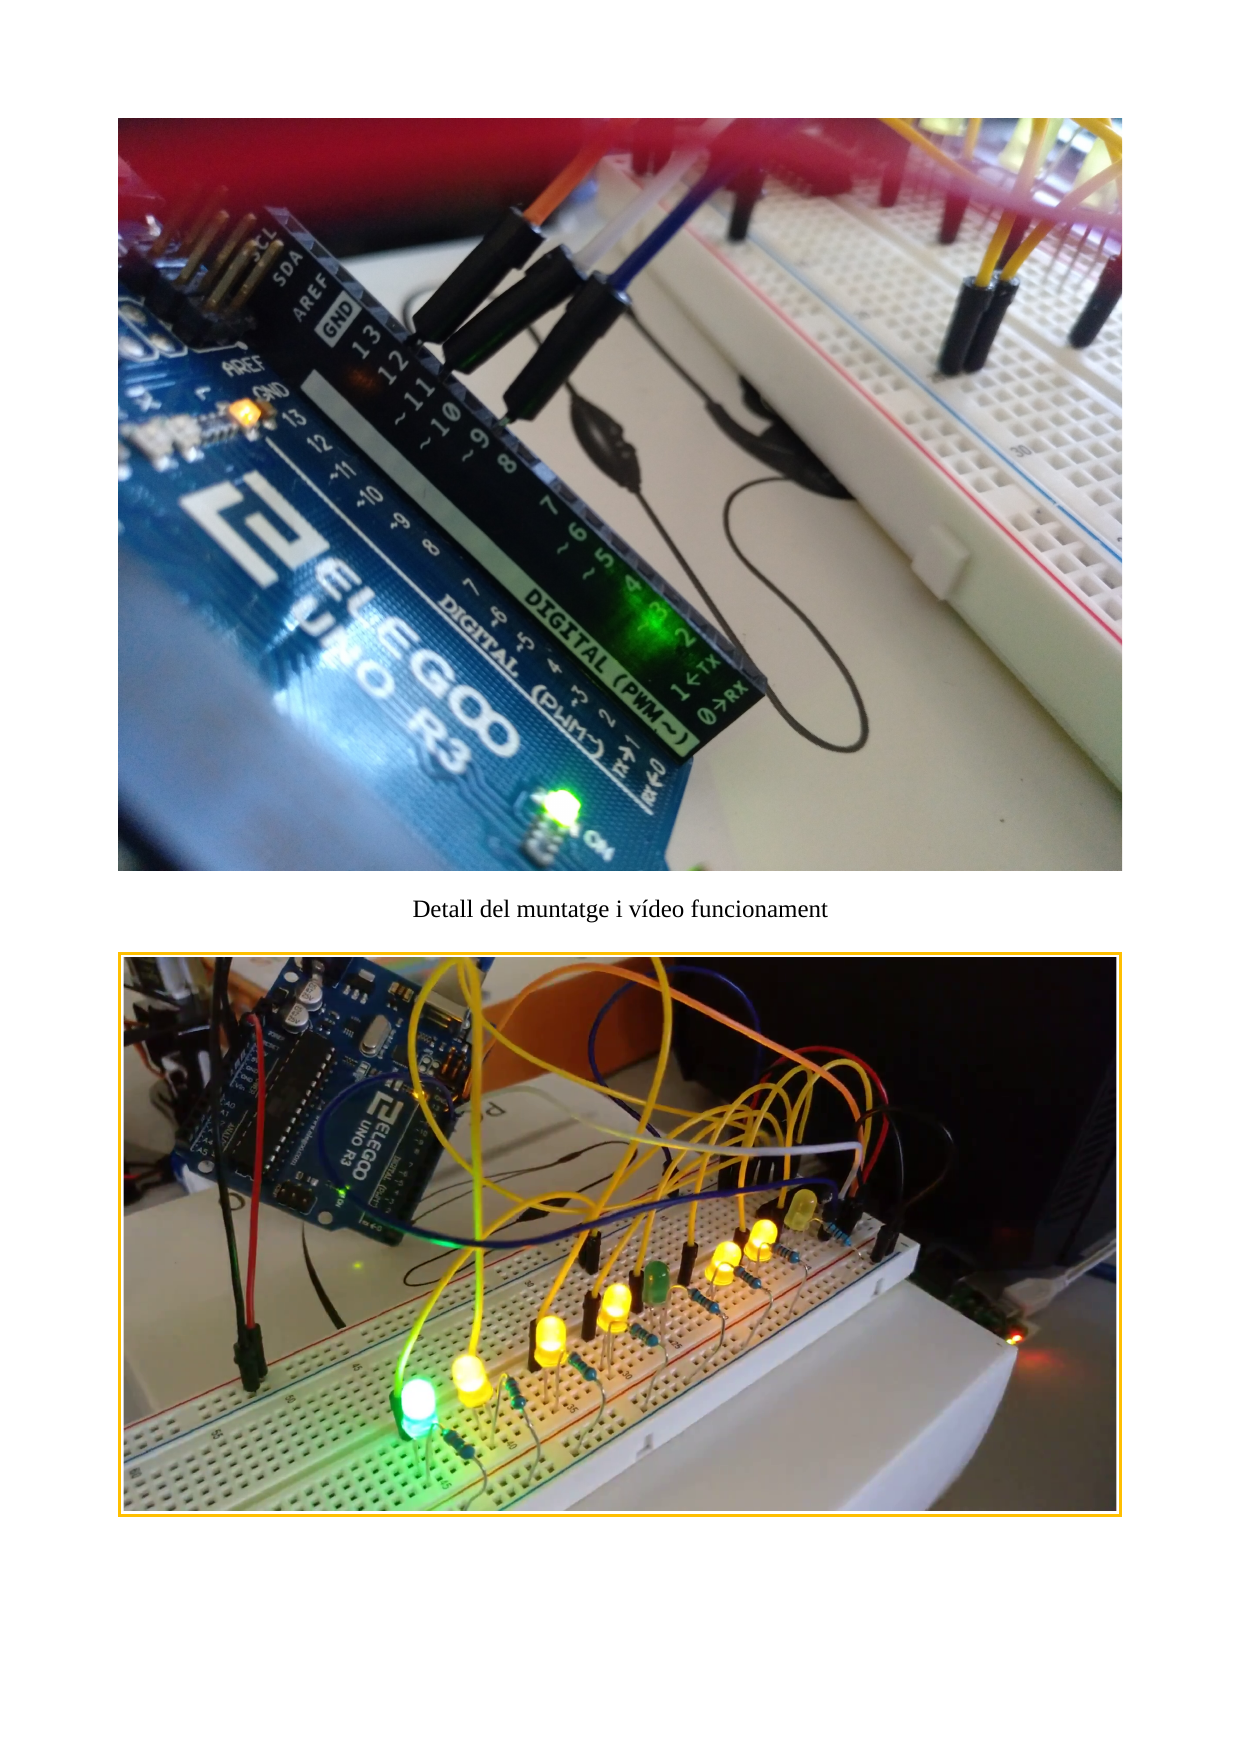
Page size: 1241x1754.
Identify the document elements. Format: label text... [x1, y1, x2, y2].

picture [118, 118, 1123, 871]
picture [123, 957, 1117, 1511]
text Detall del muntatge i vídeo funcionament [118, 894, 1122, 923]
